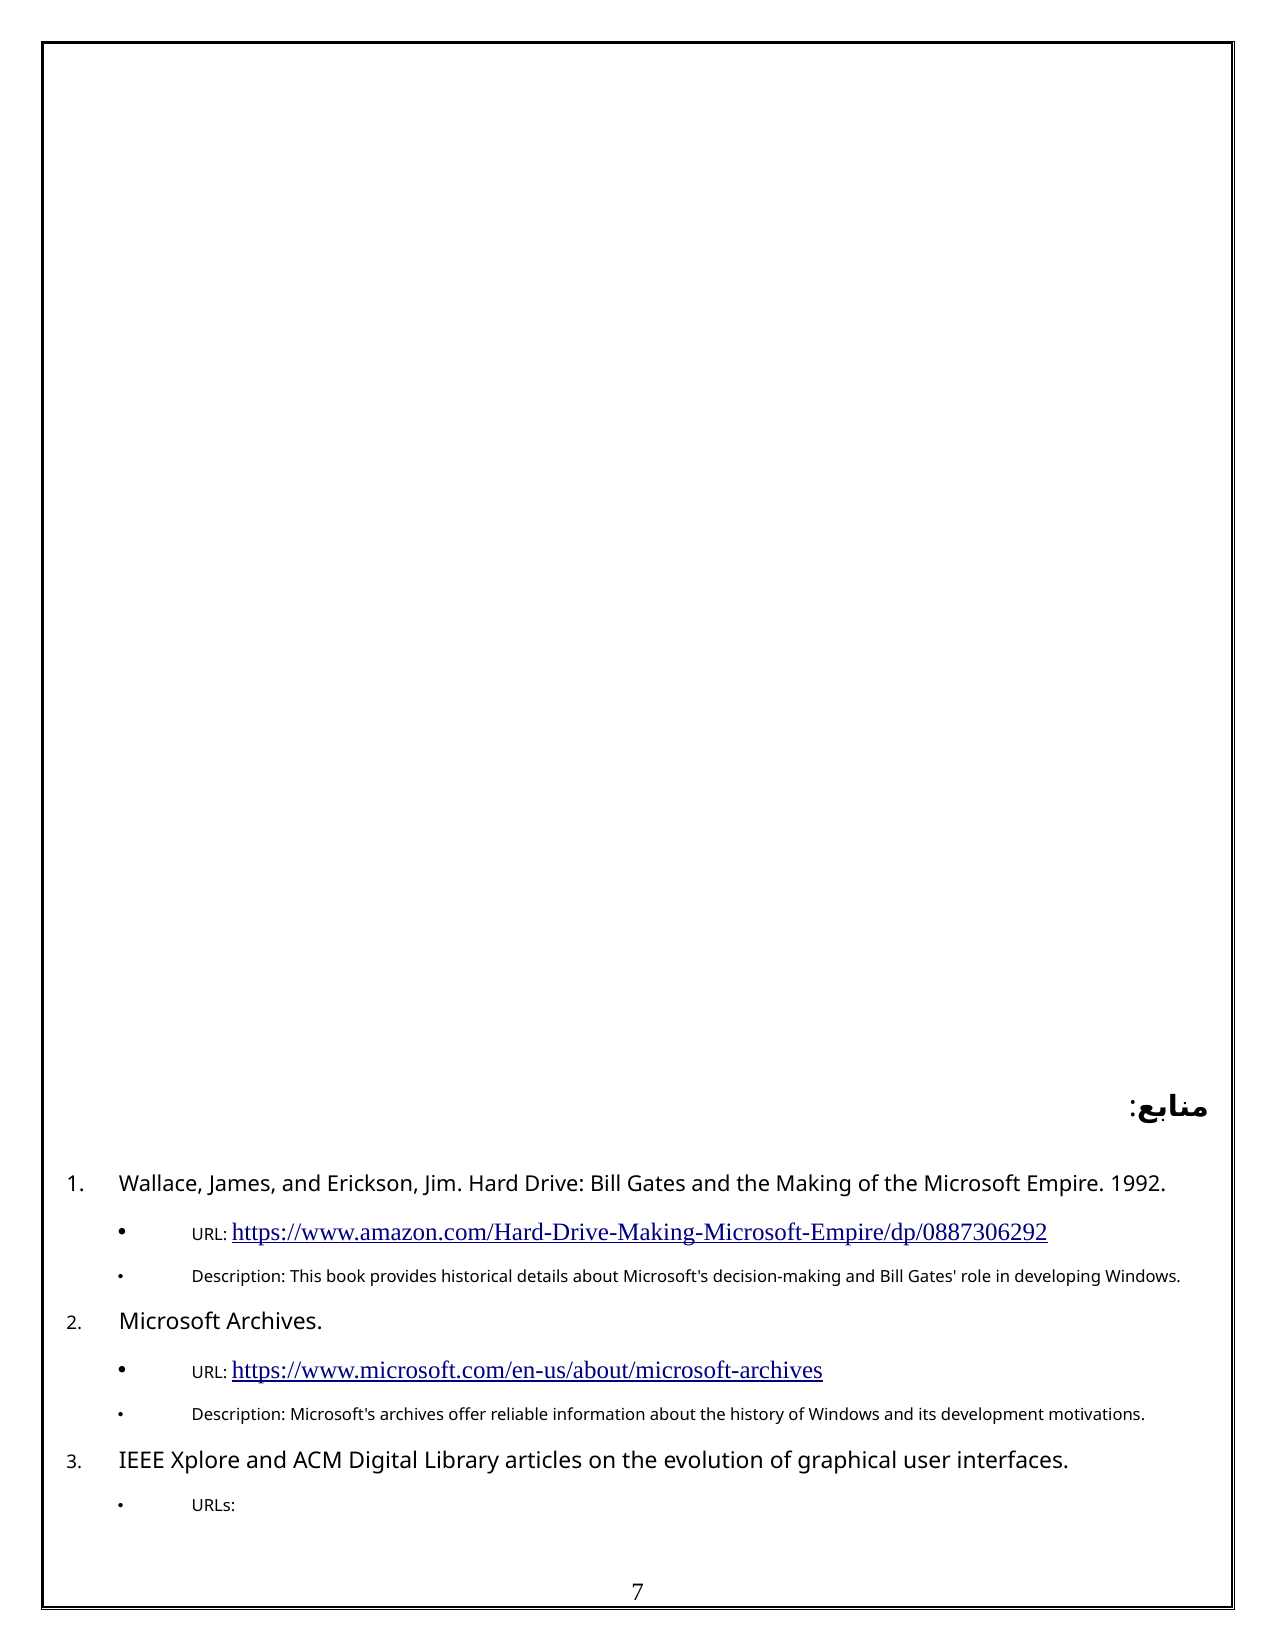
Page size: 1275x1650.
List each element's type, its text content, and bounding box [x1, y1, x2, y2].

list Description: This book provides historical details about Microsoft's decision-making and Bill Gates' role in developing Windows. [118, 1264, 1231, 1287]
list Wallace, James, and Erickson, Jim. Hard Drive: Bill Gates and the Making of the Microsoft Empire. 1992. [66, 1168, 1231, 1198]
list URL: https://www.amazon.com/Hard-Drive-Making-Microsoft-Empire/dp/0887306292 [118, 1217, 1231, 1245]
list URL: https://www.microsoft.com/en-us/about/microsoft-archives [118, 1355, 1231, 1384]
list Microsoft Archives. [66, 1305, 1231, 1336]
list IEEE Xplore and ACM Digital Library articles on the evolution of graphical user interfaces. [66, 1443, 1231, 1475]
list منابع: [66, 1091, 1209, 1129]
list Description: Microsoft's archives offer reliable information about the history of Windows and its development motivations. [118, 1403, 1231, 1426]
list URLs: [118, 1494, 1231, 1517]
